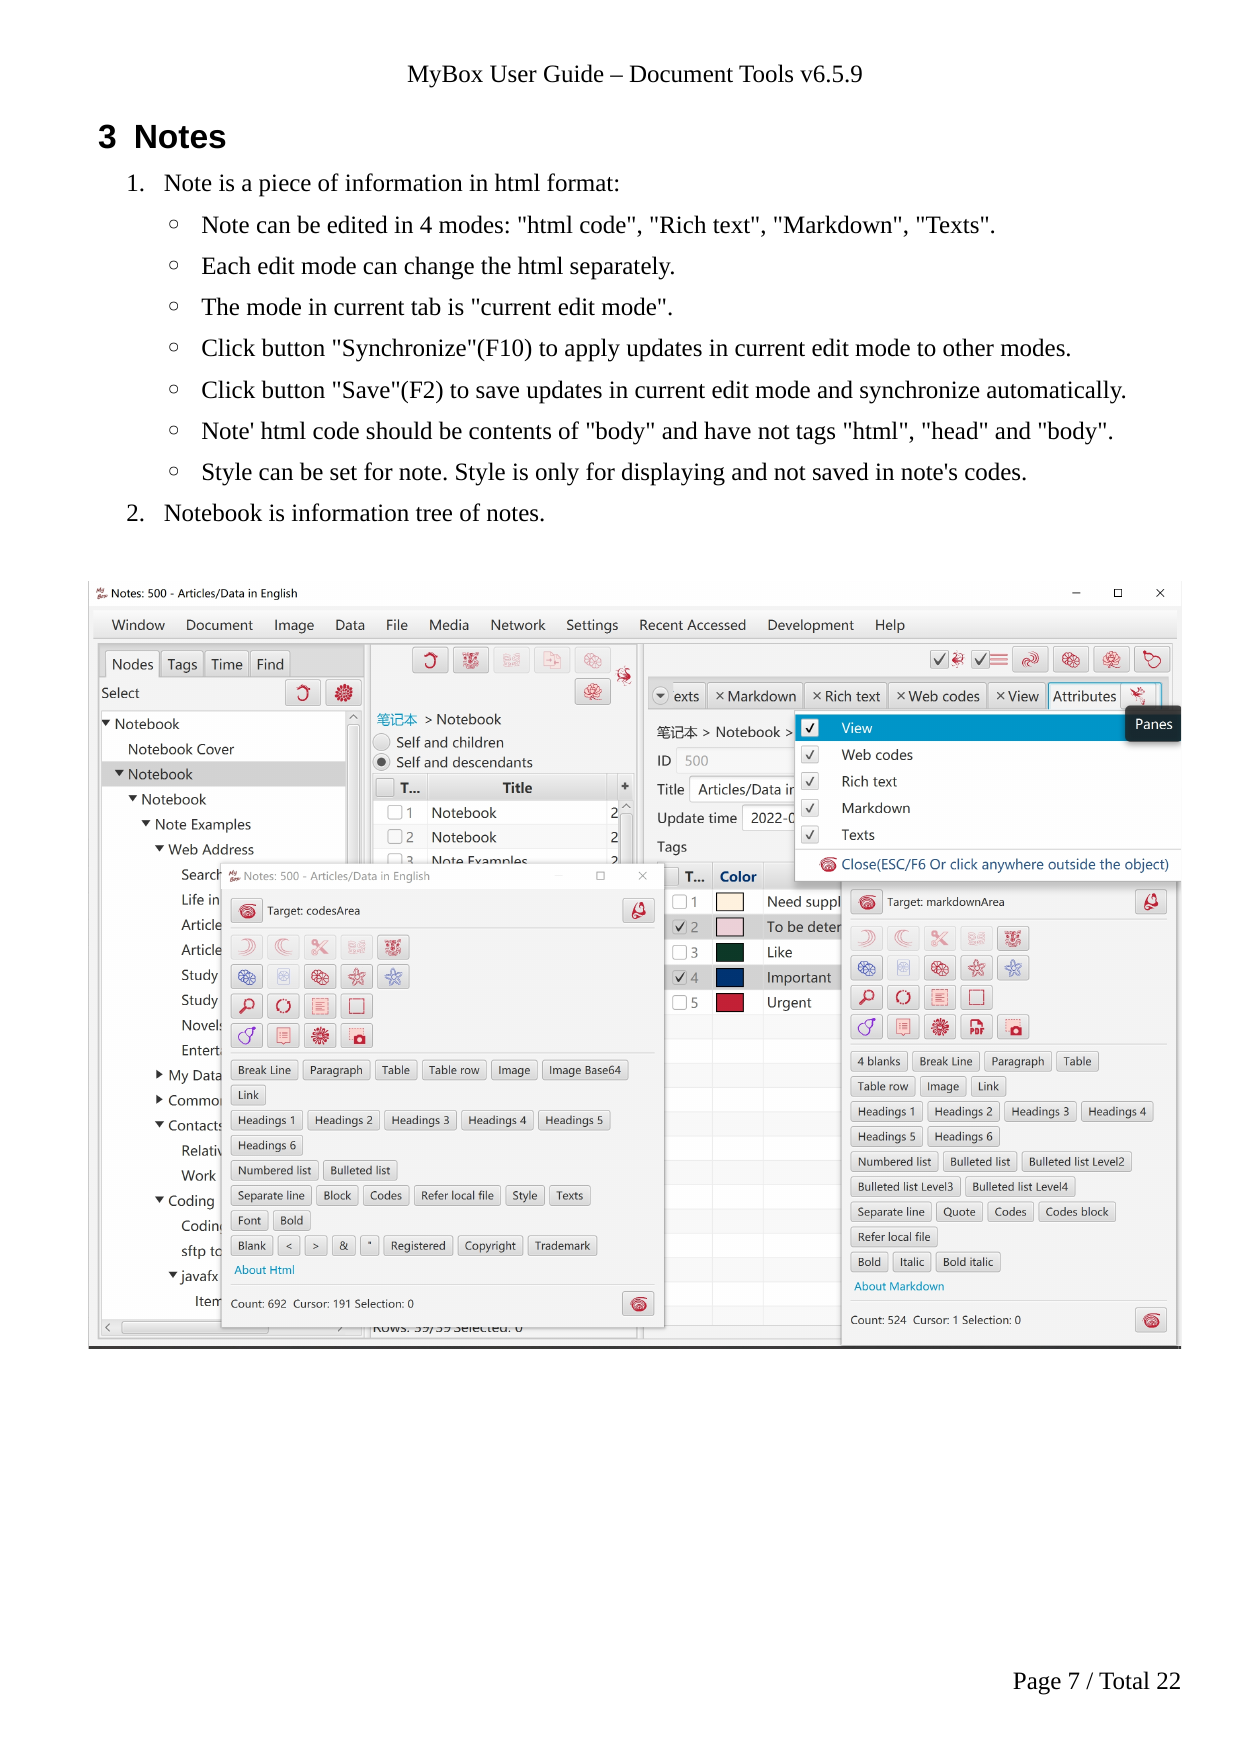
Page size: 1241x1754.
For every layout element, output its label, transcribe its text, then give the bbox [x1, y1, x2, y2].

list Each edit mode can change the html separately. [163, 251, 1181, 280]
list Click button "Save"(F2) to save updates in current edit mode and synchronize automatically. [163, 375, 1181, 403]
list Style can be set for note. Style is only for displaying and not saved in note's codes. [163, 457, 1181, 486]
list Note' html code should be contents of "body" and have not tags "html", "head" and "body". [163, 416, 1181, 445]
list Note is a piece of information in html format: [126, 168, 1181, 197]
list Note can be edited in 4 modes: "html code", "Rich text", "Markdown", "Texts". [163, 210, 1181, 238]
list Notebook is information tree of notes. [126, 498, 1181, 527]
list Click button "Synchronize"(F10) to apply updates in current edit mode to other modes. [163, 333, 1181, 362]
subtitle Notes [88, 117, 1181, 156]
list The mode in current tab is "current edit mode". [163, 292, 1181, 321]
picture [88, 581, 1182, 1349]
